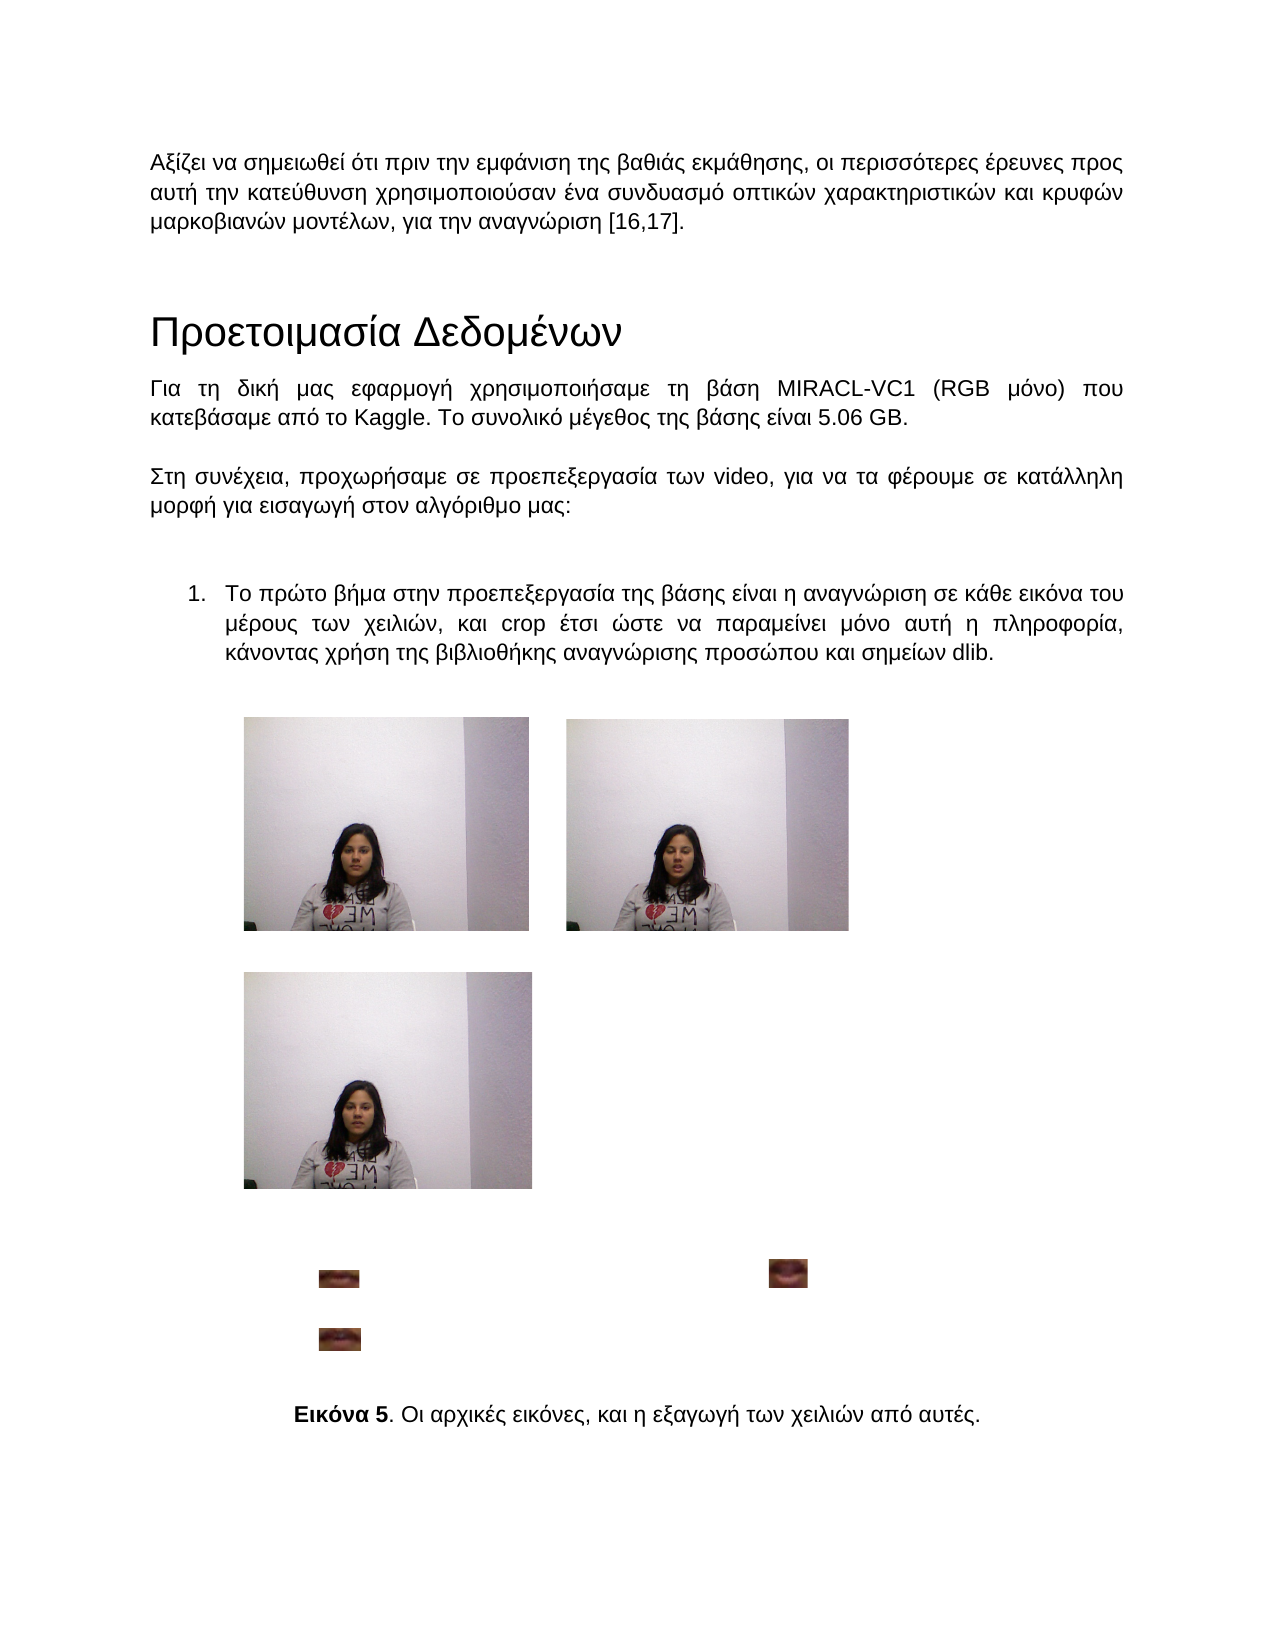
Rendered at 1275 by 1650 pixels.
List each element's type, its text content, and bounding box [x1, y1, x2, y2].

text Αξίζει να σημειωθεί ότι πριν την εμφάνιση της βαθιάς εκμάθησης, οι περισσότερες έρευνες προς αυτή την κατεύθυνση χρησιμοποιούσαν ένα συνδυασμό οπτικών χαρακτηριστικών και κρυφών μαρκοβιανών μοντέλων, για την αναγνώριση [16,17]. [150, 150, 1125, 234]
picture [243, 972, 533, 1189]
text Στη συνέχεια, προχωρήσαμε σε προεπεξεργασία των video, για να τα φέρουμε σε κατάλληλη μορφή για εισαγωγή στον αλγόριθμο μας: [150, 463, 1125, 518]
picture [768, 1259, 808, 1288]
subtitle Προετοιμασία Δεδομένων [150, 309, 1125, 356]
picture [318, 1328, 361, 1351]
list Το πρώτο βήμα στην προεπεξεργασία της βάσης είναι η αναγνώριση σε κάθε εικόνα του μέρους των χειλιών, και crop έτσι ώστε να παραμείνει μόνο αυτή η πληροφορία, κάνοντας χρήση της βιβλιοθήκης αναγνώρισης προσώπου και σημείων dlib. [187, 581, 1125, 665]
picture [566, 719, 849, 931]
picture [243, 717, 529, 931]
text Για τη δική μας εφαρμογή χρησιμοποιήσαμε τη βάση MIRACL-VC1 (RGB μόνο) που κατεβάσαμε από το Kaggle. Το συνολικό μέγεθος της βάσης είναι 5.06 GB. [150, 375, 1125, 430]
picture [318, 1270, 360, 1288]
text Εικόνα 5. Οι αρχικές εικόνες, και η εξαγωγή των χειλιών από αυτές. [150, 1402, 1125, 1428]
